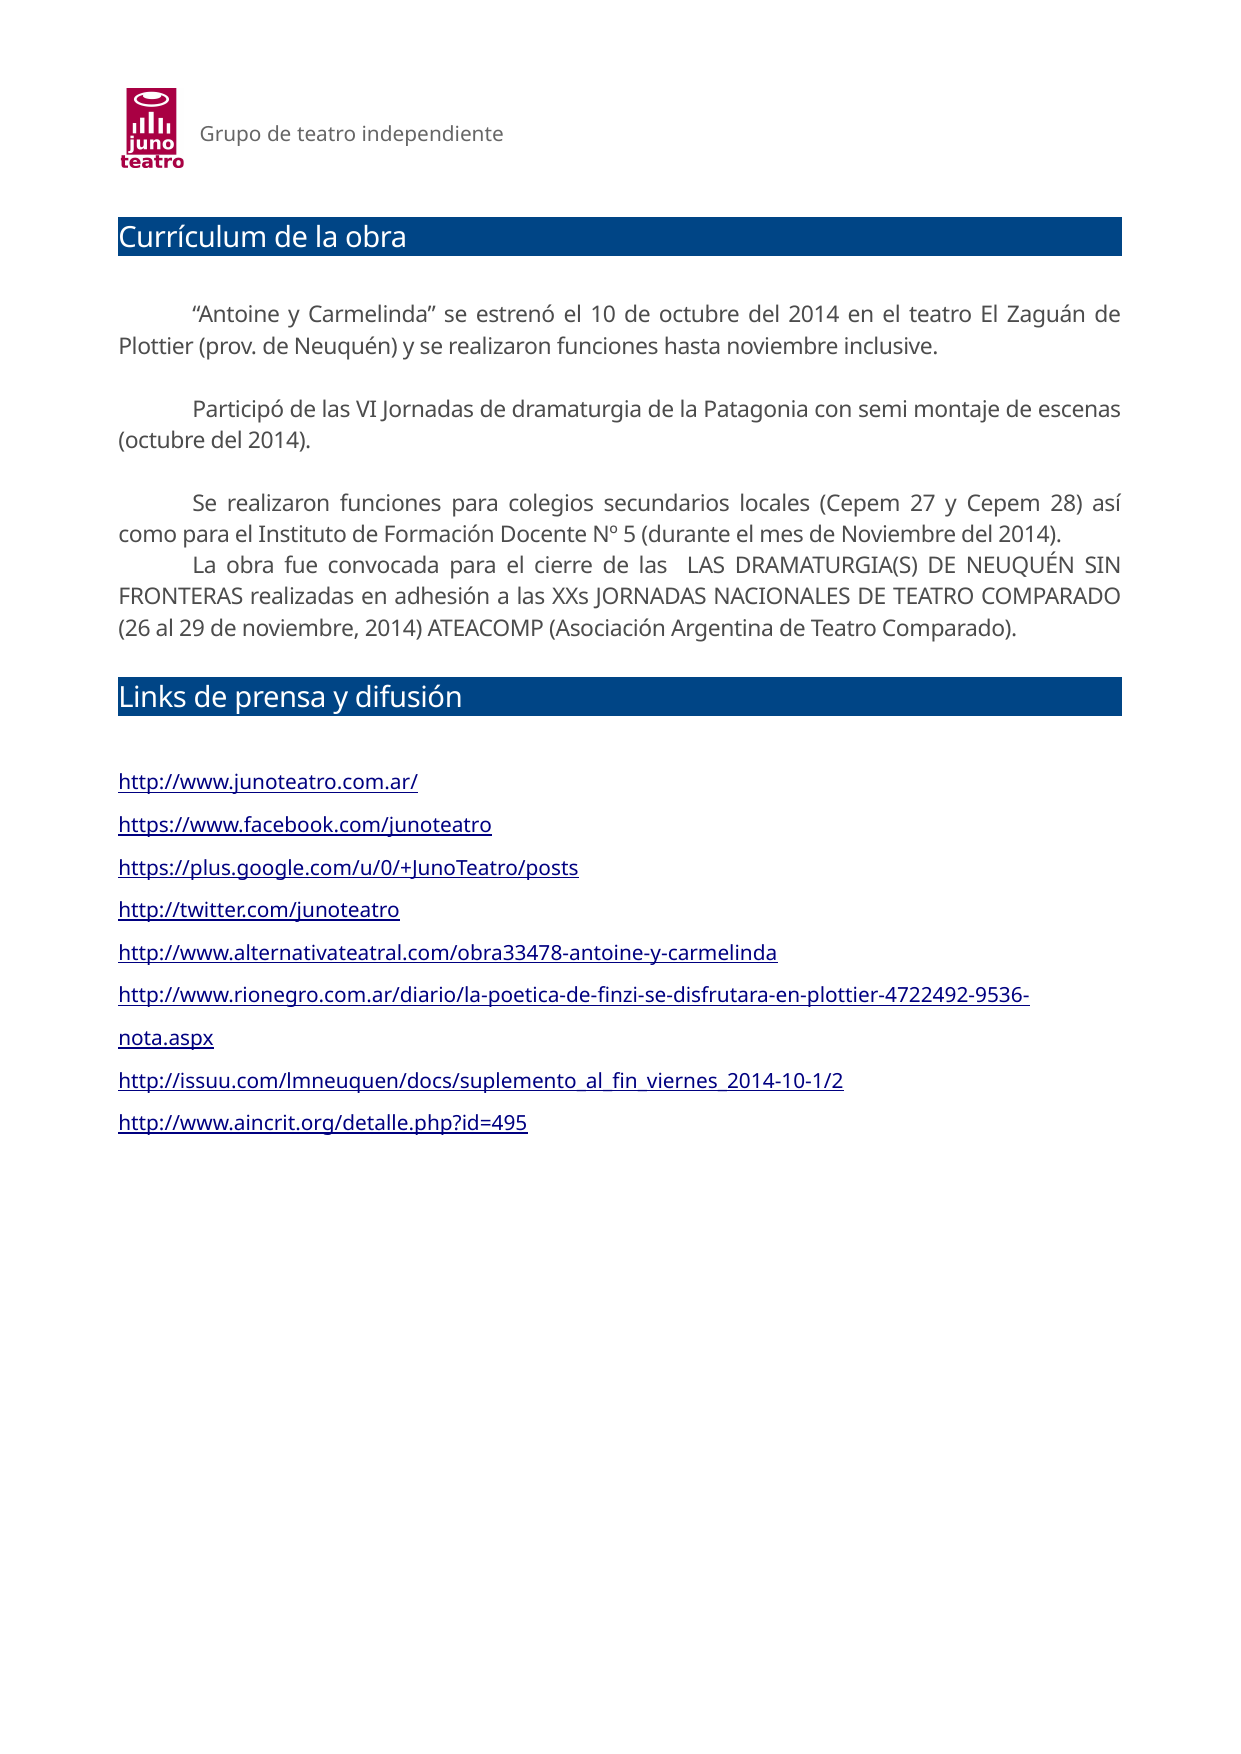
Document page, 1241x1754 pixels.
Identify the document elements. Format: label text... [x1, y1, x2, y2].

text Links de prensa y difusión [118, 677, 1122, 716]
text La obra fue convocada para el cierre de las LAS DRAMATURGIA(S) DE NEUQUÉN SIN FRONTERAS realizadas en adhesión a las XXs JORNADAS NACIONALES DE TEATRO COMPARADO (26 al 29 de noviembre, 2014) ATEACOMP (Asociación Argentina de Teatro Comparado). [118, 549, 1122, 643]
text Participó de las VI Jornadas de dramaturgia de la Patagonia con semi montaje de escenas (octubre del 2014). [118, 393, 1122, 455]
text Currículum de la obra [118, 217, 1122, 256]
text http://www.rionegro.com.ar/diario/la-poetica-de-finzi-se-disfrutara-en-plottier-4722492-9536-nota.aspx [118, 981, 1122, 1052]
text http://www.alternativateatral.com/obra33478-antoine-y-carmelinda [118, 938, 1122, 966]
text Se realizaron funciones para colegios secundarios locales (Cepem 27 y Cepem 28) así como para el Instituto de Formación Docente Nº 5 (durante el mes de Noviembre del 2014). [118, 486, 1122, 549]
text https://www.facebook.com/junoteatro [118, 810, 1122, 838]
text http://www.junoteatro.com.ar/ [118, 767, 1122, 796]
text http://www.aincrit.org/detalle.php?id=495 [118, 1108, 1122, 1137]
text http://issuu.com/lmneuquen/docs/suplemento_al_fin_viernes_2014-10-1/2 [118, 1066, 1122, 1094]
text http://twitter.com/junoteatro [118, 895, 1122, 924]
text https://plus.google.com/u/0/+JunoTeatro/posts [118, 853, 1122, 881]
picture [120, 88, 184, 168]
text “Antoine y Carmelinda” se estrenó el 10 de octubre del 2014 en el teatro El Zaguán de Plottier (prov. de Neuquén) y se realizaron funciones hasta noviembre inclusive. [118, 296, 1122, 361]
